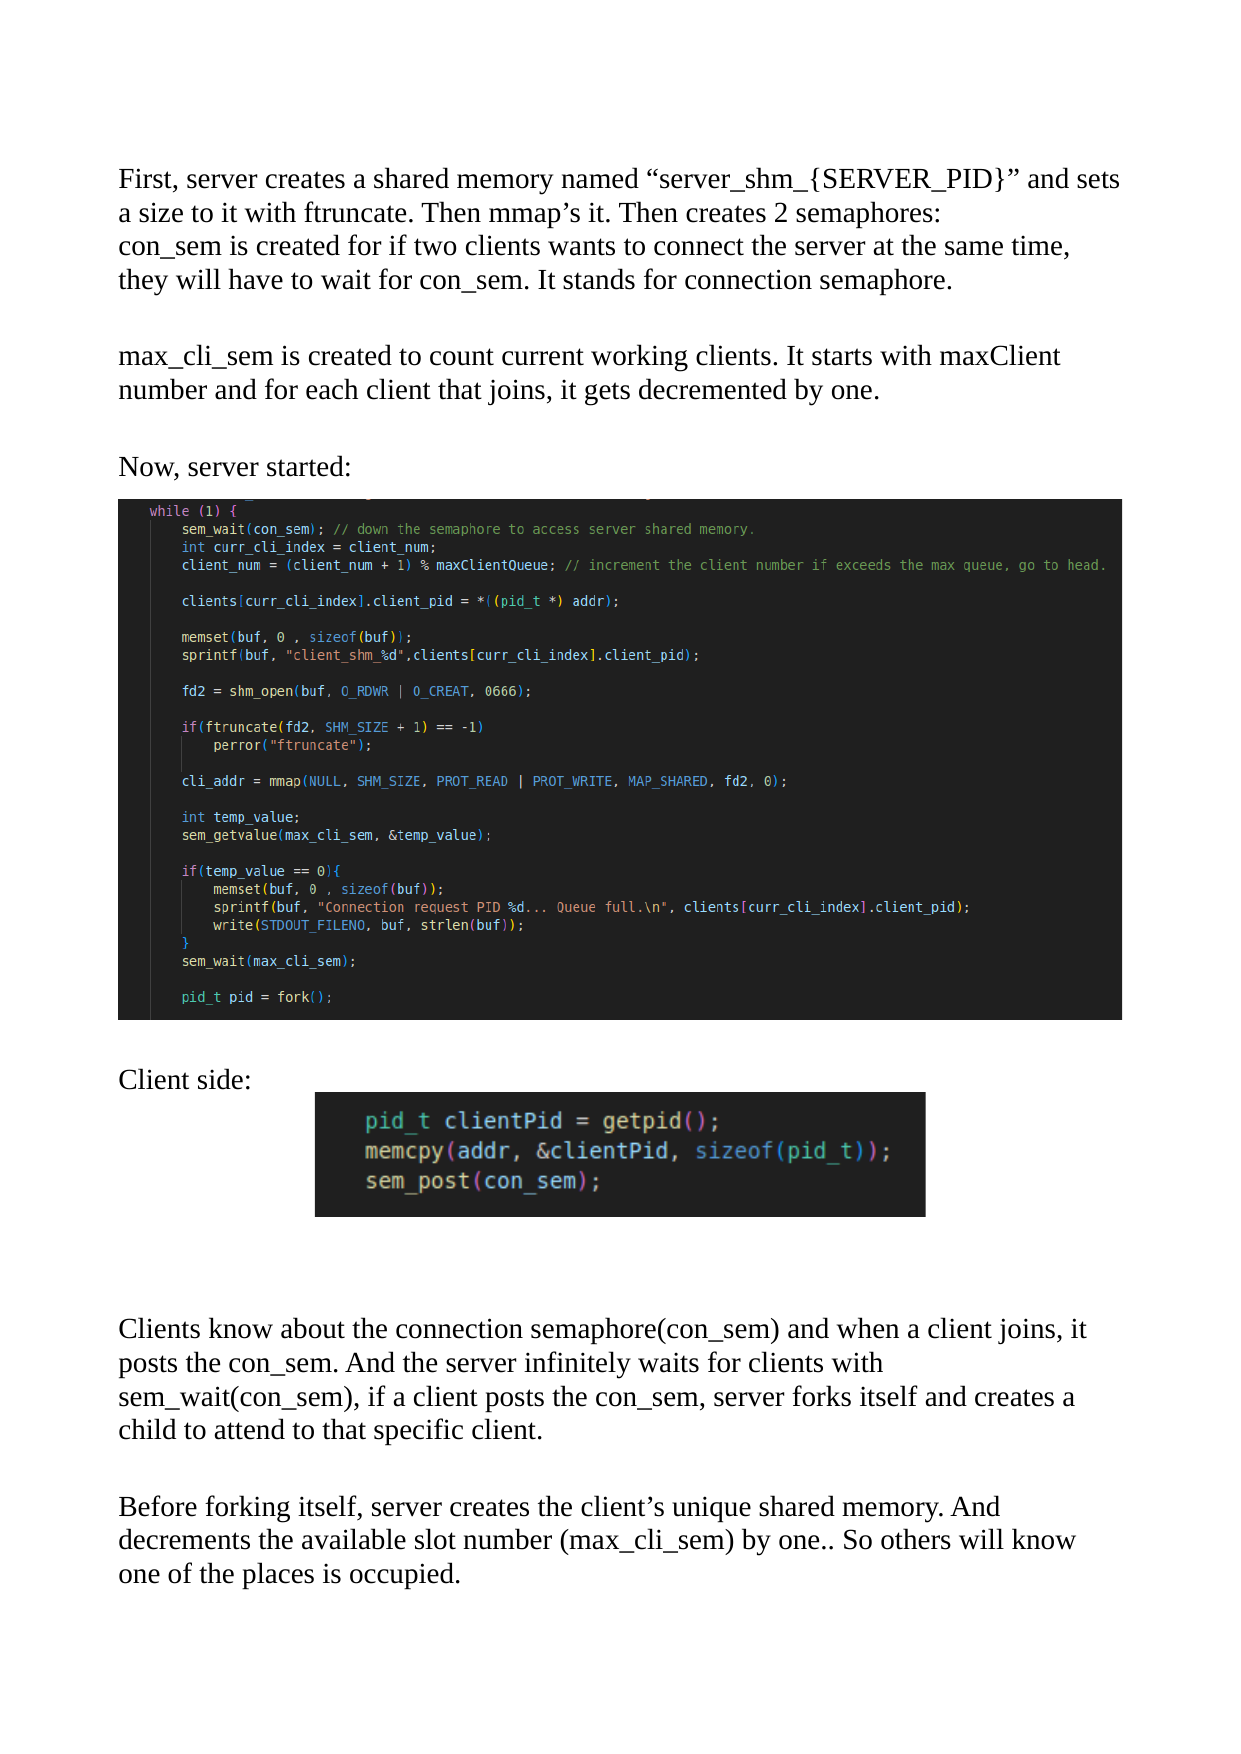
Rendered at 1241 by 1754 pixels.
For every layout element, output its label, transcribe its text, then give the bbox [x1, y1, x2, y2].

text Before forking itself, server creates the client’s unique shared memory. And decrements the available slot number (max_cli_sem) by one.. So others will know one of the places is occupied. [118, 1489, 1122, 1589]
text con_sem is created for if two clients wants to connect the server at the same time, they will have to wait for con_sem. It stands for connection semaphore. [118, 228, 1122, 295]
text First, server creates a shared memory named “server_shm_{SERVER_PID}” and sets a size to it with ftruncate. Then mmap’s it. Then creates 2 semaphores: [118, 161, 1122, 228]
picture [118, 499, 1123, 1020]
picture [314, 1092, 926, 1217]
text max_cli_sem is created to count current working clients. It starts with maxClient number and for each client that joins, it gets decremented by one. [118, 338, 1122, 406]
text Clients know about the connection semaphore(con_sem) and when a client joins, it posts the con_sem. And the server infinitely waits for clients with sem_wait(con_sem), if a client posts the con_sem, server forks itself and creates a child to attend to that specific client. [118, 1312, 1122, 1446]
text Now, server started: [118, 449, 1122, 482]
text Client side: [118, 1062, 1122, 1096]
